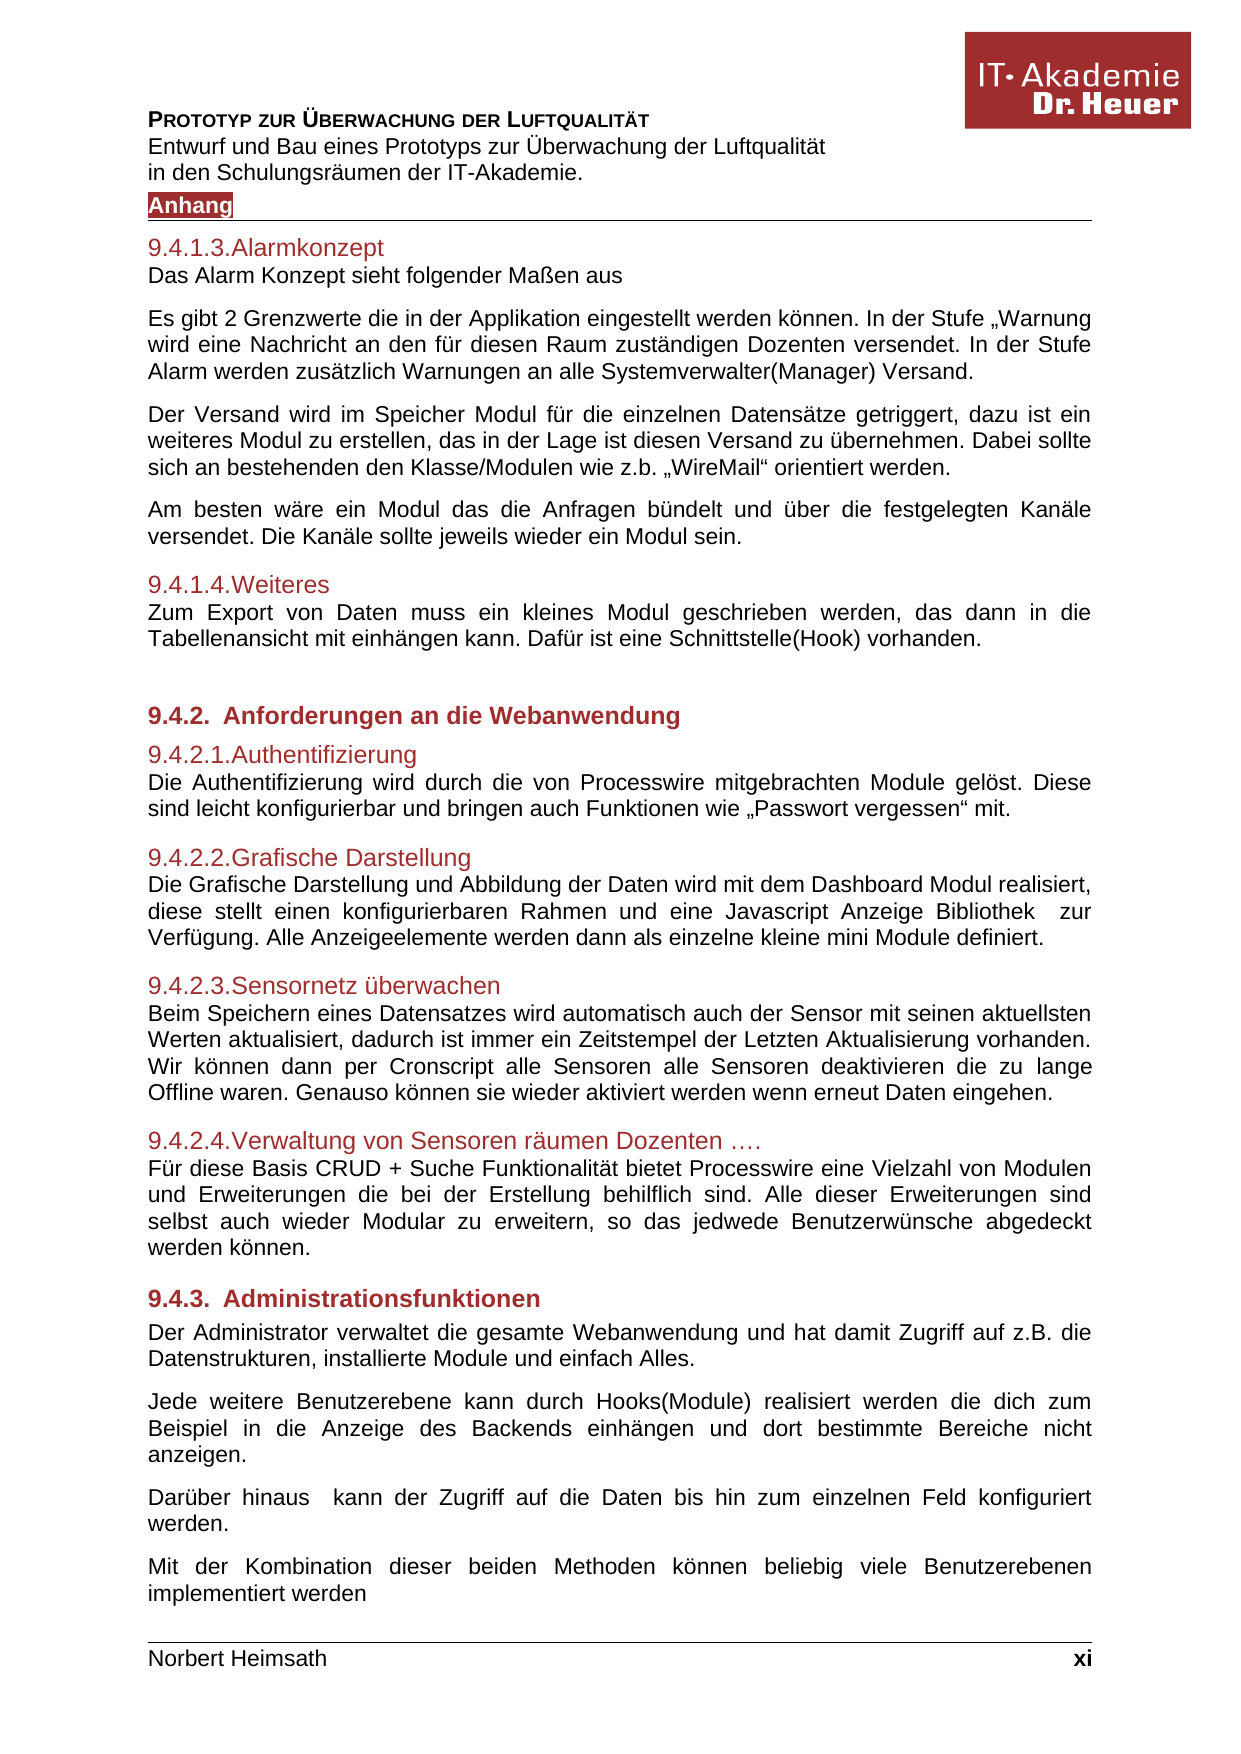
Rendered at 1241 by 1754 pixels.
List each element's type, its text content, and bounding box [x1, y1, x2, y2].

subtitle Administrationsfunktionen [148, 1283, 1092, 1312]
text Die Authentifizierung wird durch die von Processwire mitgebrachten Module gelöst. Diese sind leicht konfigurierbar und bringen auch Funktionen wie „Passwort vergessen“ mit. [148, 769, 1092, 822]
subtitle Authentifizierung [148, 740, 1092, 769]
text Der Versand wird im Speicher Modul für die einzelnen Datensätze getriggert, dazu ist ein weiteres Modul zu erstellen, das in der Lage ist diesen Versand zu übernehmen. Dabei sollte sich an bestehenden den Klasse/Modulen wie z.b. „WireMail“ orientiert werden. [148, 401, 1092, 480]
text Beim Speichern eines Datensatzes wird automatisch auch der Sensor mit seinen aktuellsten Werten aktualisiert, dadurch ist immer ein Zeitstempel der Letzten Aktualisierung vorhanden. Wir können dann per Cronscript alle Sensoren alle Sensoren deaktivieren die zu lange Offline waren. Genauso können sie wieder aktiviert werden wenn erneut Daten eingehen. [148, 1000, 1092, 1105]
text Für diese Basis CRUD + Suche Funktionalität bietet Processwire eine Vielzahl von Modulen und Erweiterungen die bei der Erstellung behilflich sind. Alle dieser Erweiterungen sind selbst auch wieder Modular zu erweitern, so das jedwede Benutzerwünsche abgedeckt werden können. [148, 1155, 1092, 1260]
text Das Alarm Konzept sieht folgender Maßen aus [148, 262, 1092, 288]
subtitle Grafische Darstellung [148, 843, 1092, 871]
subtitle Sensornetz überwachen [148, 971, 1092, 1000]
text Der Administrator verwaltet die gesamte Webanwendung und hat damit Zugriff auf z.B. die Datenstrukturen, installierte Module und einfach Alles. [148, 1319, 1092, 1371]
text Am besten wäre ein Modul das die Anfragen bündelt und über die festgelegten Kanäle versendet. Die Kanäle sollte jeweils wieder ein Modul sein. [148, 496, 1092, 549]
text Jede weitere Benutzerebene kann durch Hooks(Module) realisiert werden die dich zum Beispiel in die Anzeige des Backends einhängen und dort bestimmte Bereiche nicht anzeigen. [148, 1388, 1092, 1467]
text Es gibt 2 Grenzwerte die in der Applikation eingestellt werden können. In der Stufe „Warnung wird eine Nachricht an den für diesen Raum zuständigen Dozenten versendet. In der Stufe Alarm werden zusätzlich Warnungen an alle Systemverwalter(Manager) Versand. [148, 305, 1092, 384]
subtitle Verwaltung von Sensoren räumen Dozenten …. [148, 1126, 1092, 1155]
text Mit der Kombination dieser beiden Methoden können beliebig viele Benutzerebenen implementiert werden [148, 1553, 1092, 1606]
text Zum Export von Daten muss ein kleines Modul geschrieben werden, das dann in die Tabellenansicht mit einhängen kann. Dafür ist eine Schnittstelle(Hook) vorhanden. [148, 599, 1092, 651]
subtitle Anforderungen an die Webanwendung [148, 701, 1092, 730]
subtitle Alarmkonzept [148, 233, 1092, 262]
text Darüber hinaus kann der Zugriff auf die Daten bis hin zum einzelnen Feld konfiguriert werden. [148, 1484, 1092, 1537]
text Die Grafische Darstellung und Abbildung der Daten wird mit dem Dashboard Modul realisiert, diese stellt einen konfigurierbaren Rahmen und eine Javascript Anzeige Bibliothek zur Verfügung. Alle Anzeigeelemente werden dann als einzelne kleine mini Module definiert. [148, 871, 1092, 950]
subtitle Weiteres [148, 570, 1092, 599]
